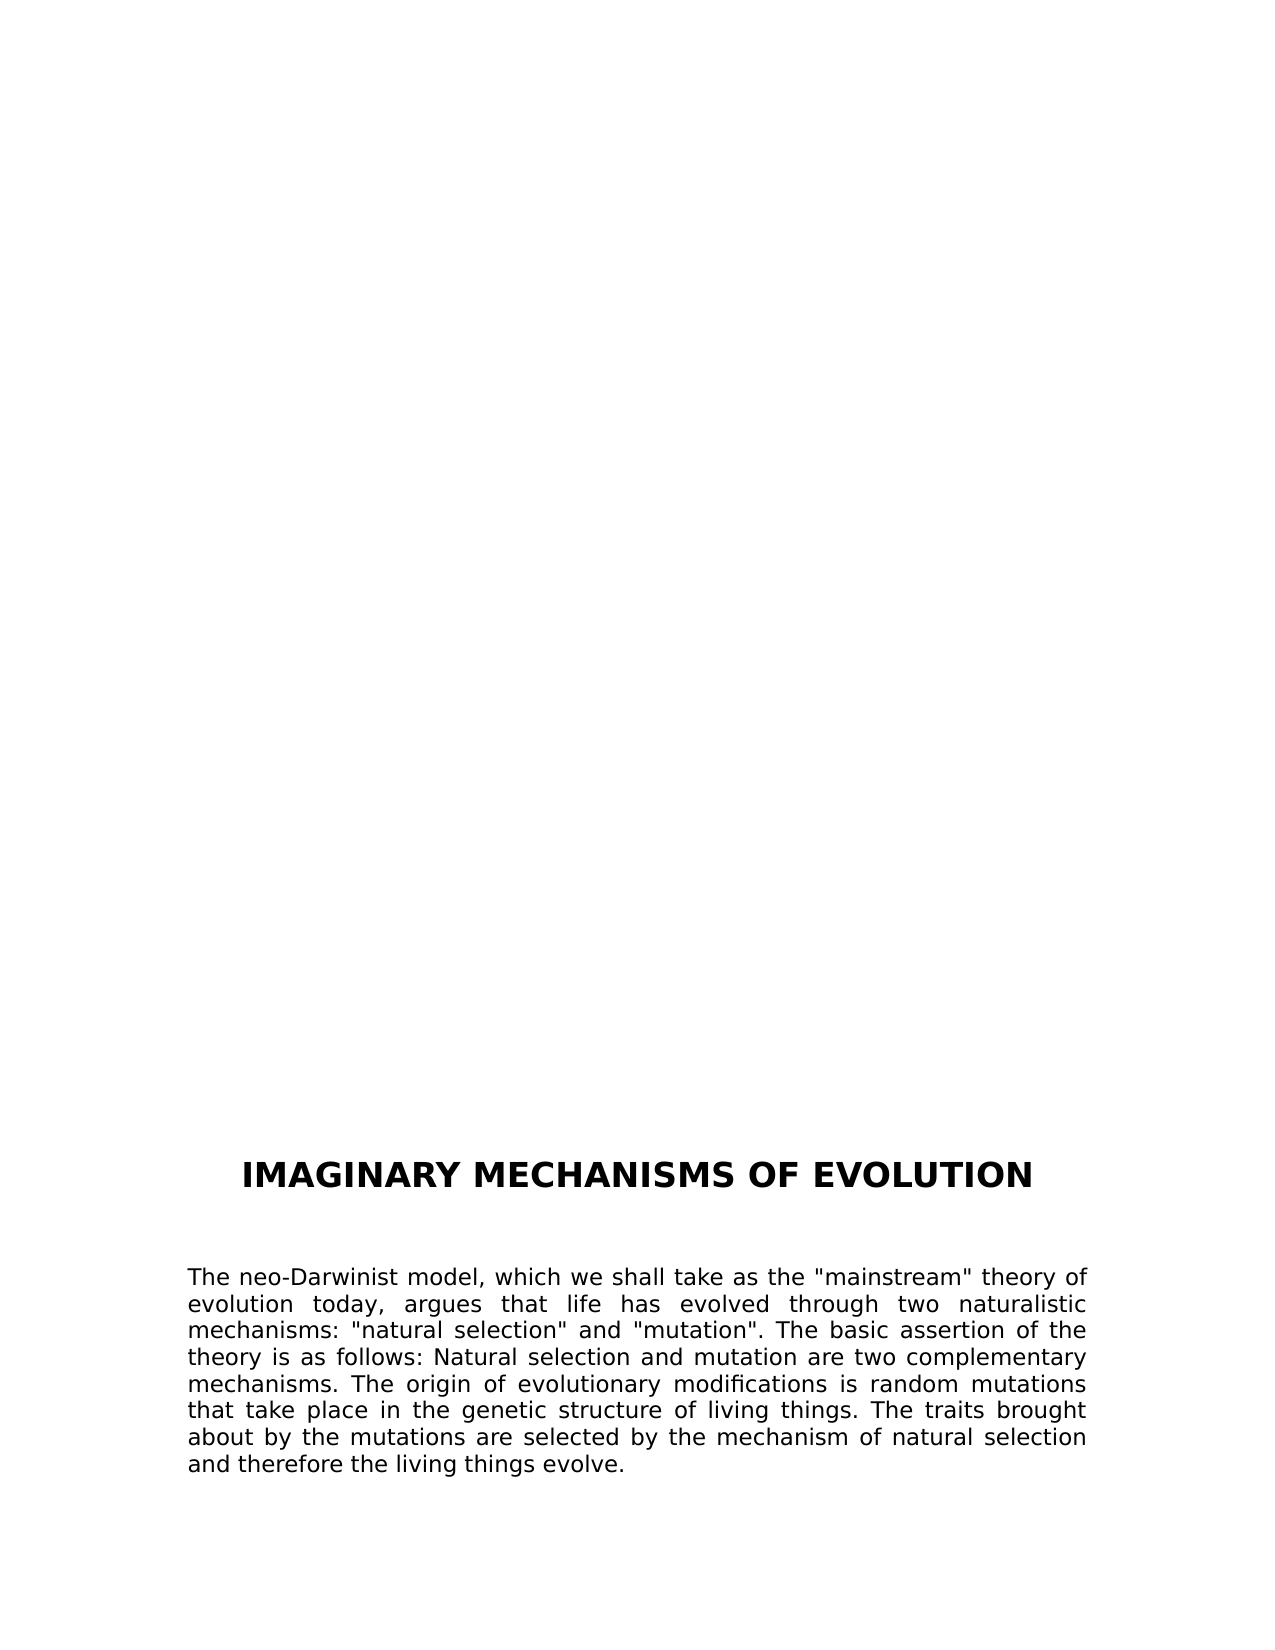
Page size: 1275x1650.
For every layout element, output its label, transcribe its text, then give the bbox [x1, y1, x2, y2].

text The neo-Darwinist model, which we shall take as the "mainstream" theory of evolution today, argues that life has evolved through two naturalistic mechanisms: "natural selection" and "mutation". The basic assertion of the theory is as follows: Natural selection and mutation are two complementary mechanisms. The origin of evolutionary modifications is random mutations that take place in the genetic structure of living things. The traits brought about by the mutations are selected by the mechanism of natural selection and therefore the living things evolve. [187, 1264, 1088, 1478]
text IMAGINARY MECHANISMS OF EVOLUTION [187, 1155, 1088, 1195]
